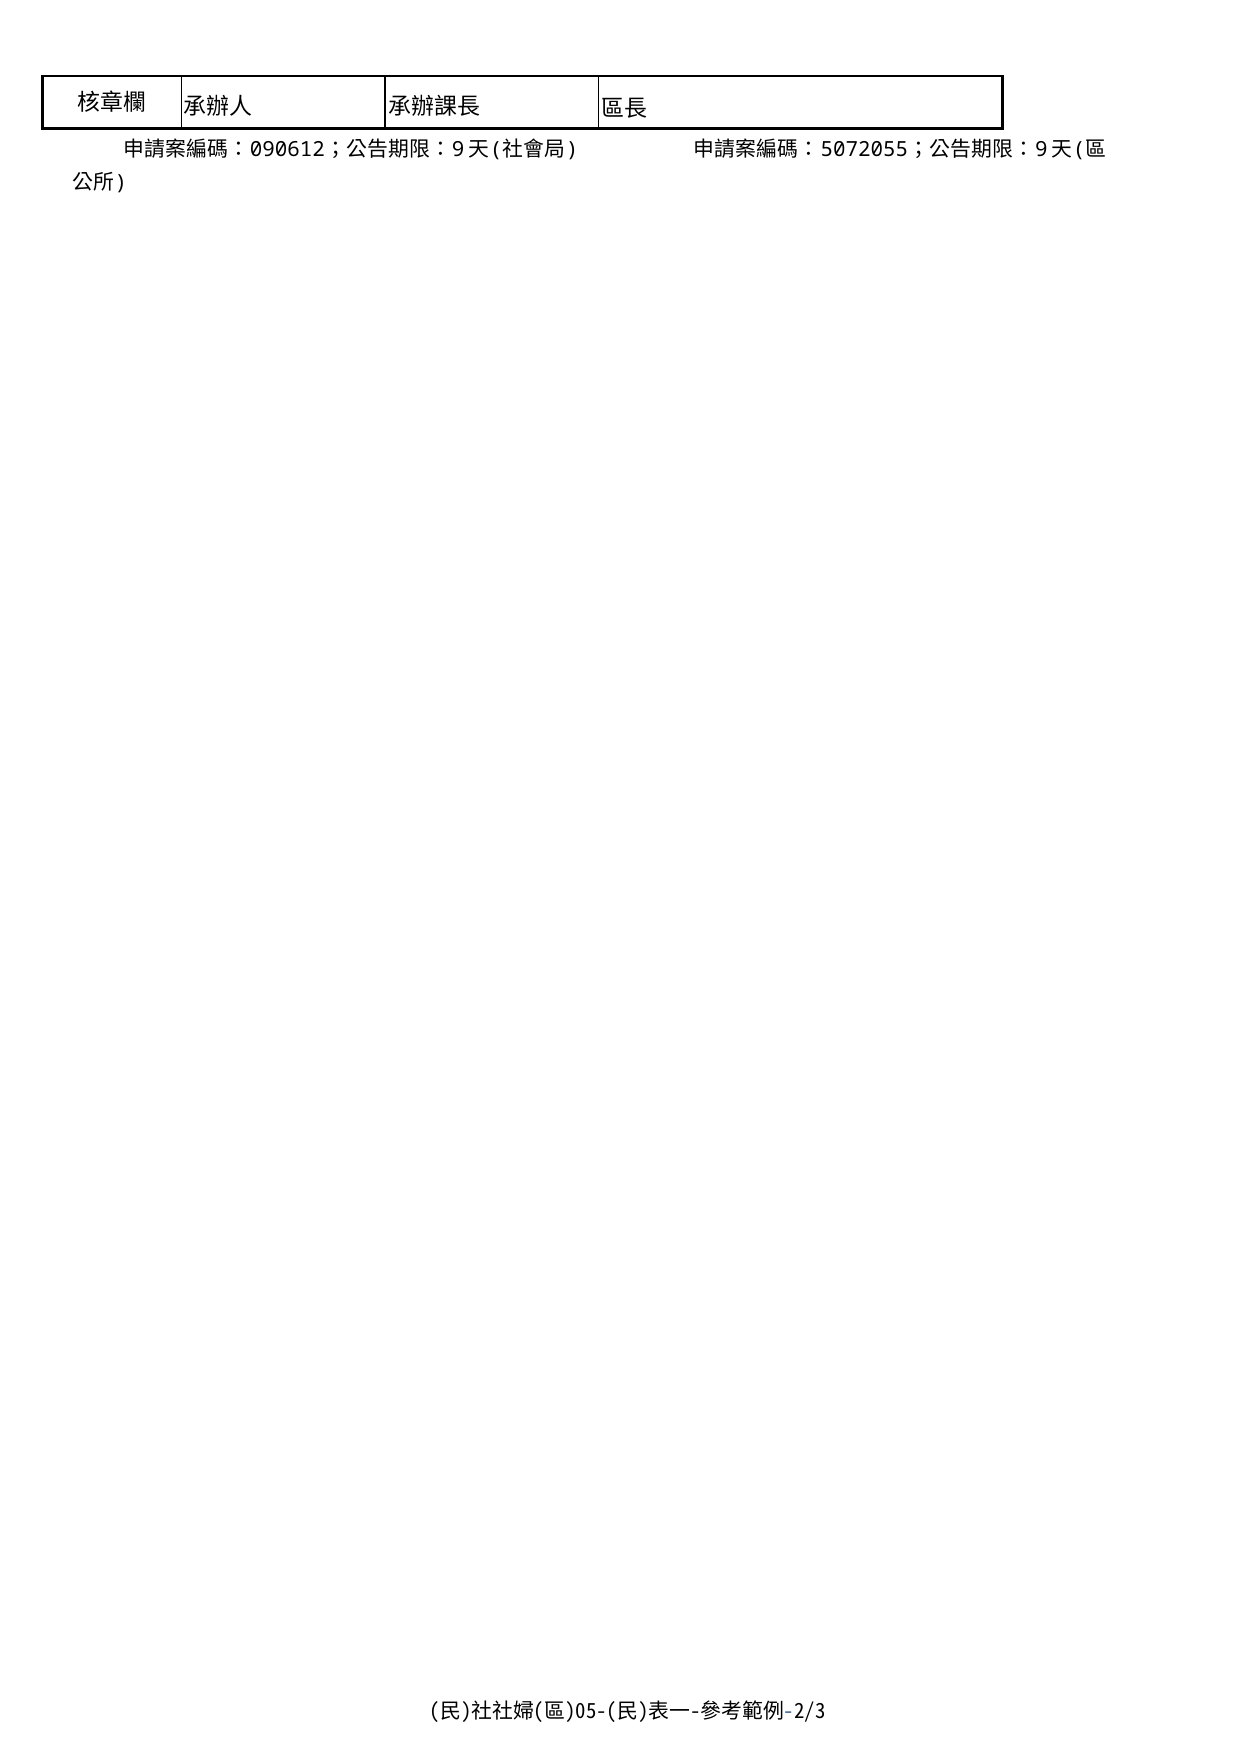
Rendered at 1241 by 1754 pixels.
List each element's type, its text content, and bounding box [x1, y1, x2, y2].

table_cell 區長 [599, 77, 1001, 127]
text 申請案編碼：090612；公告期限：9天(社會局) 申請案編碼：5072055；公告期限：9天(區公所) [73, 130, 1107, 196]
table_cell 核章欄 [44, 77, 181, 127]
table_cell 承辦人 [182, 77, 384, 127]
table_cell 承辦課長 [386, 77, 598, 127]
